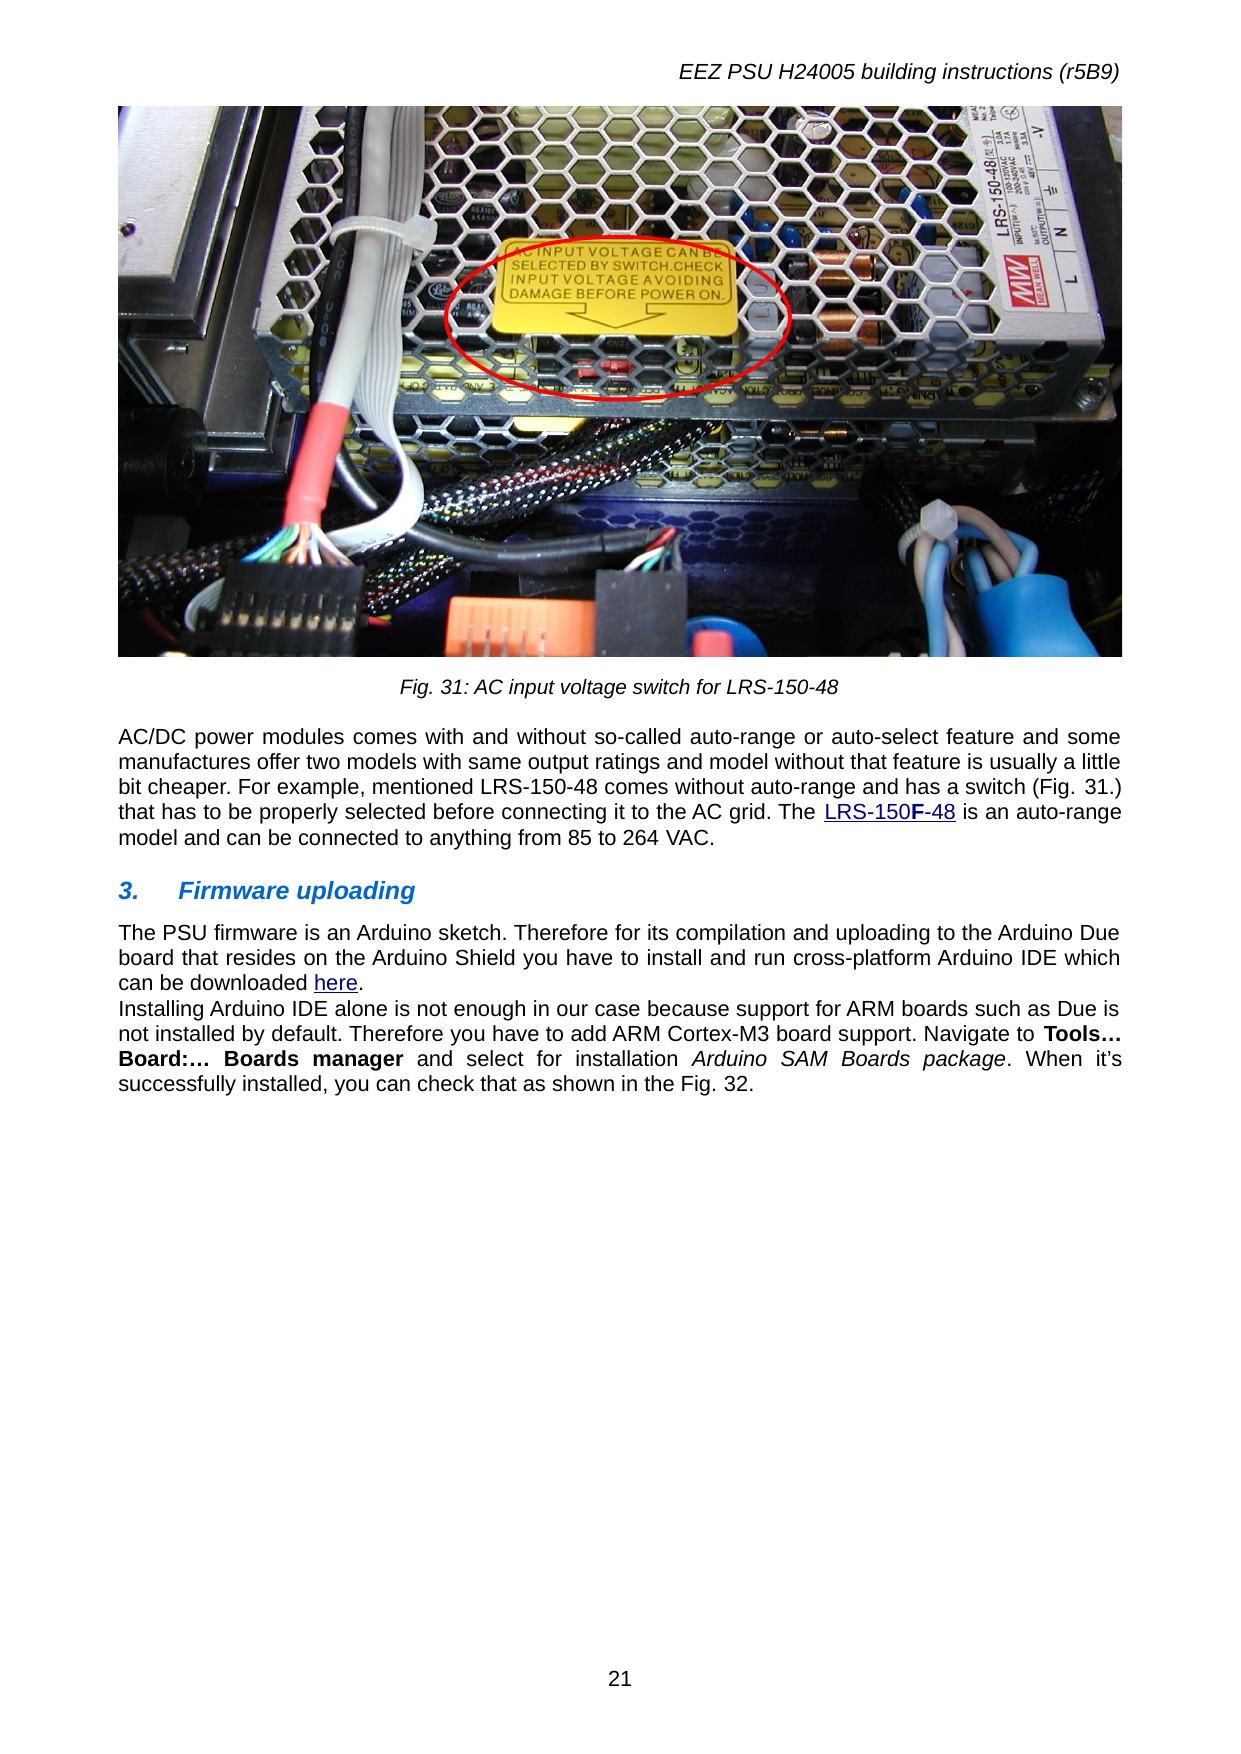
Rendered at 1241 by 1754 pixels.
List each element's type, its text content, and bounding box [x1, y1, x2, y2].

text Installing Arduino IDE alone is not enough in our case because support for ARM boards such as Due is not installed by default. Therefore you have to add ARM Cortex-M3 board support. Navigate to Tools… Board:… Boards manager and select for installation Arduino SAM Boards package. When it’s successfully installed, you can check that as shown in the Fig. 32. [118, 995, 1122, 1096]
subtitle Firmware uploading [118, 876, 1122, 905]
text The PSU firmware is an Arduino sketch. Therefore for its compilation and uploading to the Arduino Due board that resides on the Arduino Shield you have to install and run cross-platform Arduino IDE which can be downloaded here. [118, 920, 1122, 995]
picture [118, 106, 1123, 657]
text AC/DC power modules comes with and without so-called auto-range or auto-select feature and some manufactures offer two models with same output ratings and model without that feature is usually a little bit cheaper. For example, mentioned LRS-150-48 comes without auto-range and has a switch (Fig. 31.) that has to be properly selected before connecting it to the AC grid. The LRS-150F-48 is an auto-range model and can be connected to anything from 85 to 264 VAC. [118, 724, 1122, 850]
text Fig. 31: AC input voltage switch for LRS-150-48 [118, 657, 1122, 698]
